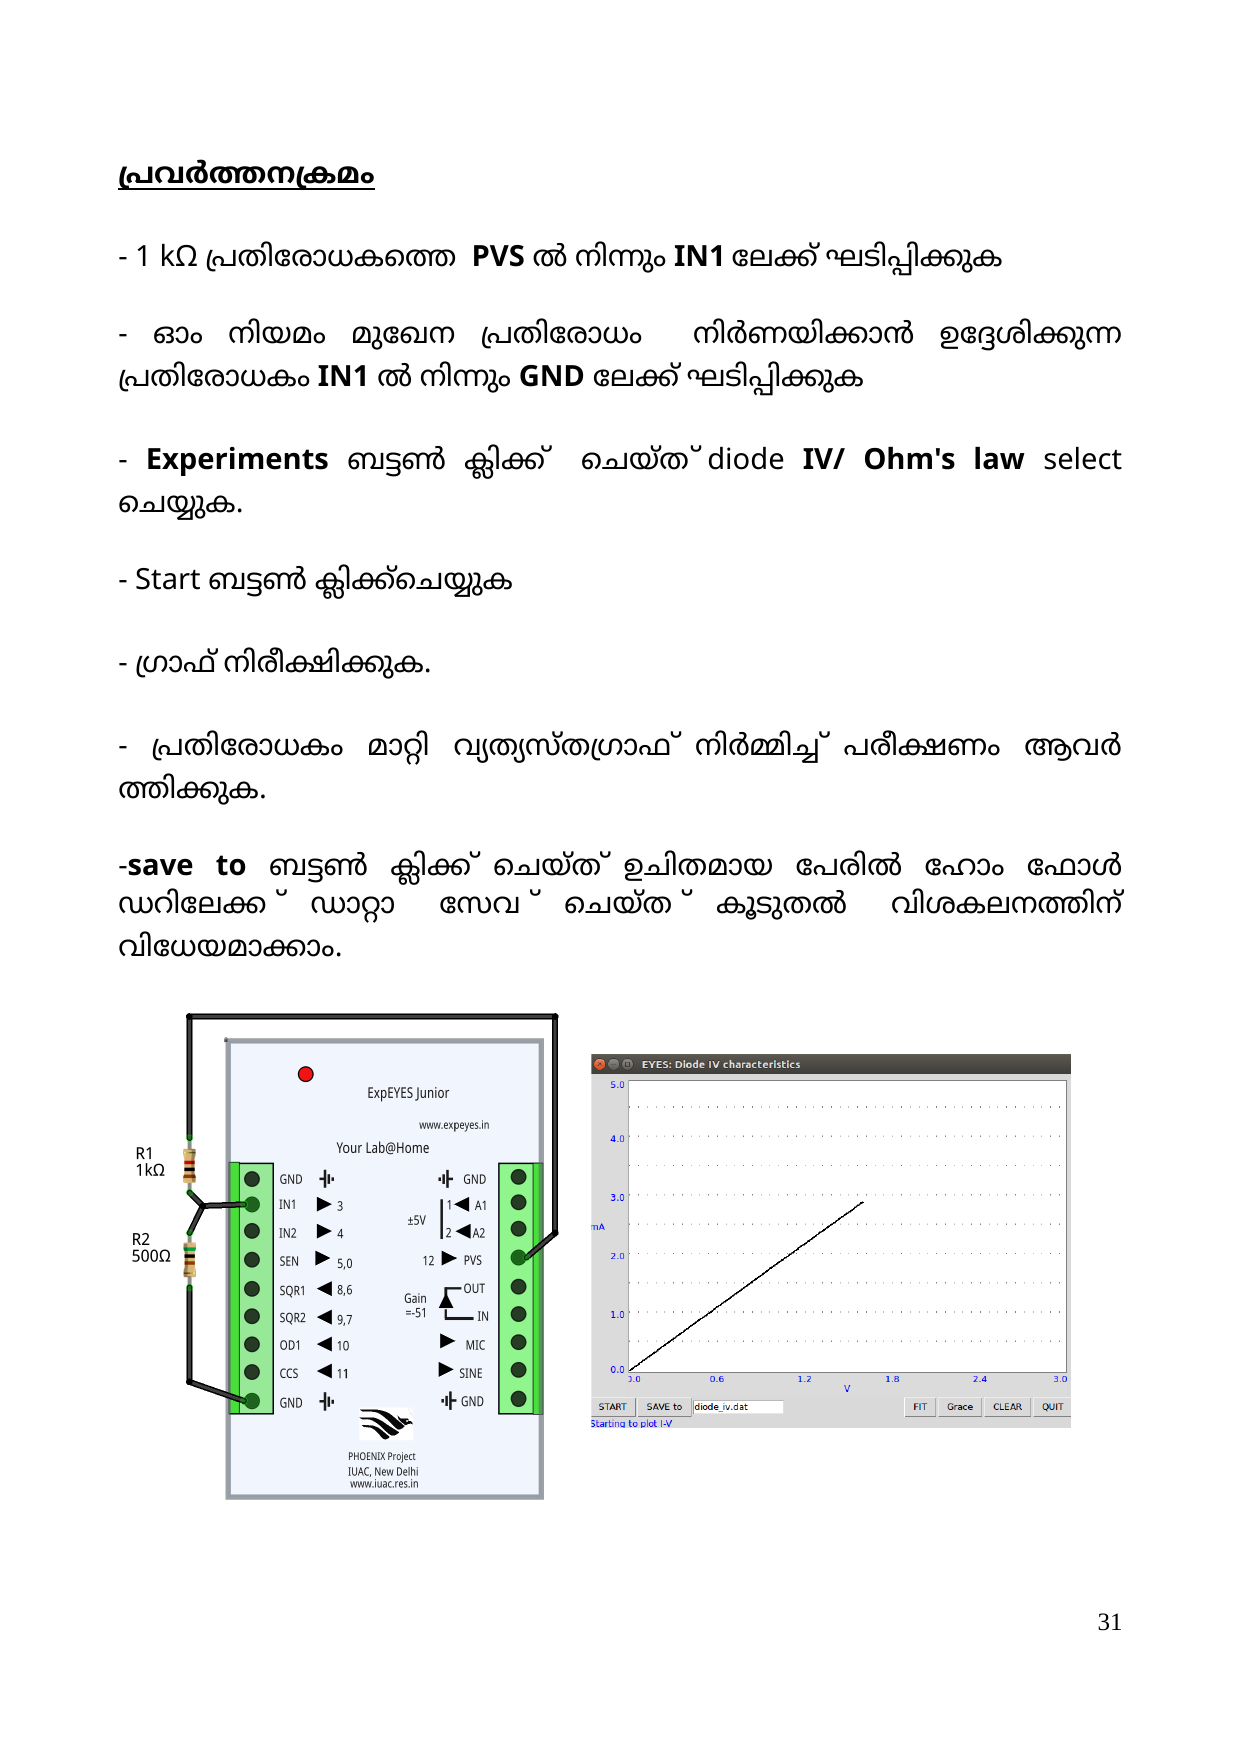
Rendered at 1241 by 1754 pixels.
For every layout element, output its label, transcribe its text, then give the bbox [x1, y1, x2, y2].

list - 1 kΩ പ്രതിരോധകത്തെ PVS ൽ നിന്നും IN1ലേക്ക് ഘടിപ്പിക്കുക [118, 236, 1122, 278]
list - Start ബട്ടണ്‍ ക്ലിക്ക്ചെയ്യുക [118, 558, 1122, 601]
list - ഗ്രാഫ് നിരീക്ഷിക്കുക. [118, 641, 1122, 684]
list - Experiments ബട്ടണ്‍ ക്ലിക്ക് ചെയ്ത് diode IV/ Ohm's law select ചെയ്യുക. [118, 438, 1122, 524]
picture [131, 1010, 562, 1507]
list -save to ബട്ടണ്‍ ക്ലിക്ക് ചെയ്ത് ഉചിതമായ പേരില്‍ ഹോം ഫോള്‍ഡറിലേക്ക് ഡാറ്റാ സേവ് ചെയ്ത് കൂടുതല്‍ വിശകലനത്തിന് വിധേയമാക്കാം. [118, 844, 1122, 968]
text പ്രവർത്തനക്രമം [118, 158, 1122, 196]
list - പ്രതിരോധകം മാറ്റി വ്യത്യസ്തഗ്രാഫ് നിര്‍മ്മിച്ച് പരീക്ഷണം ആവര്‍ത്തിക്കുക. [118, 724, 1122, 810]
list - ഓം നിയമം മുഖേന പ്രതിരോധം നിർണയിക്കാൻ ഉദ്ദേശിക്കുന്ന പ്രതിരോധകം IN1 ൽ നിന്നും GND ലേക്ക് ഘടിപ്പിക്കുക [118, 313, 1122, 399]
picture [591, 1054, 1071, 1428]
